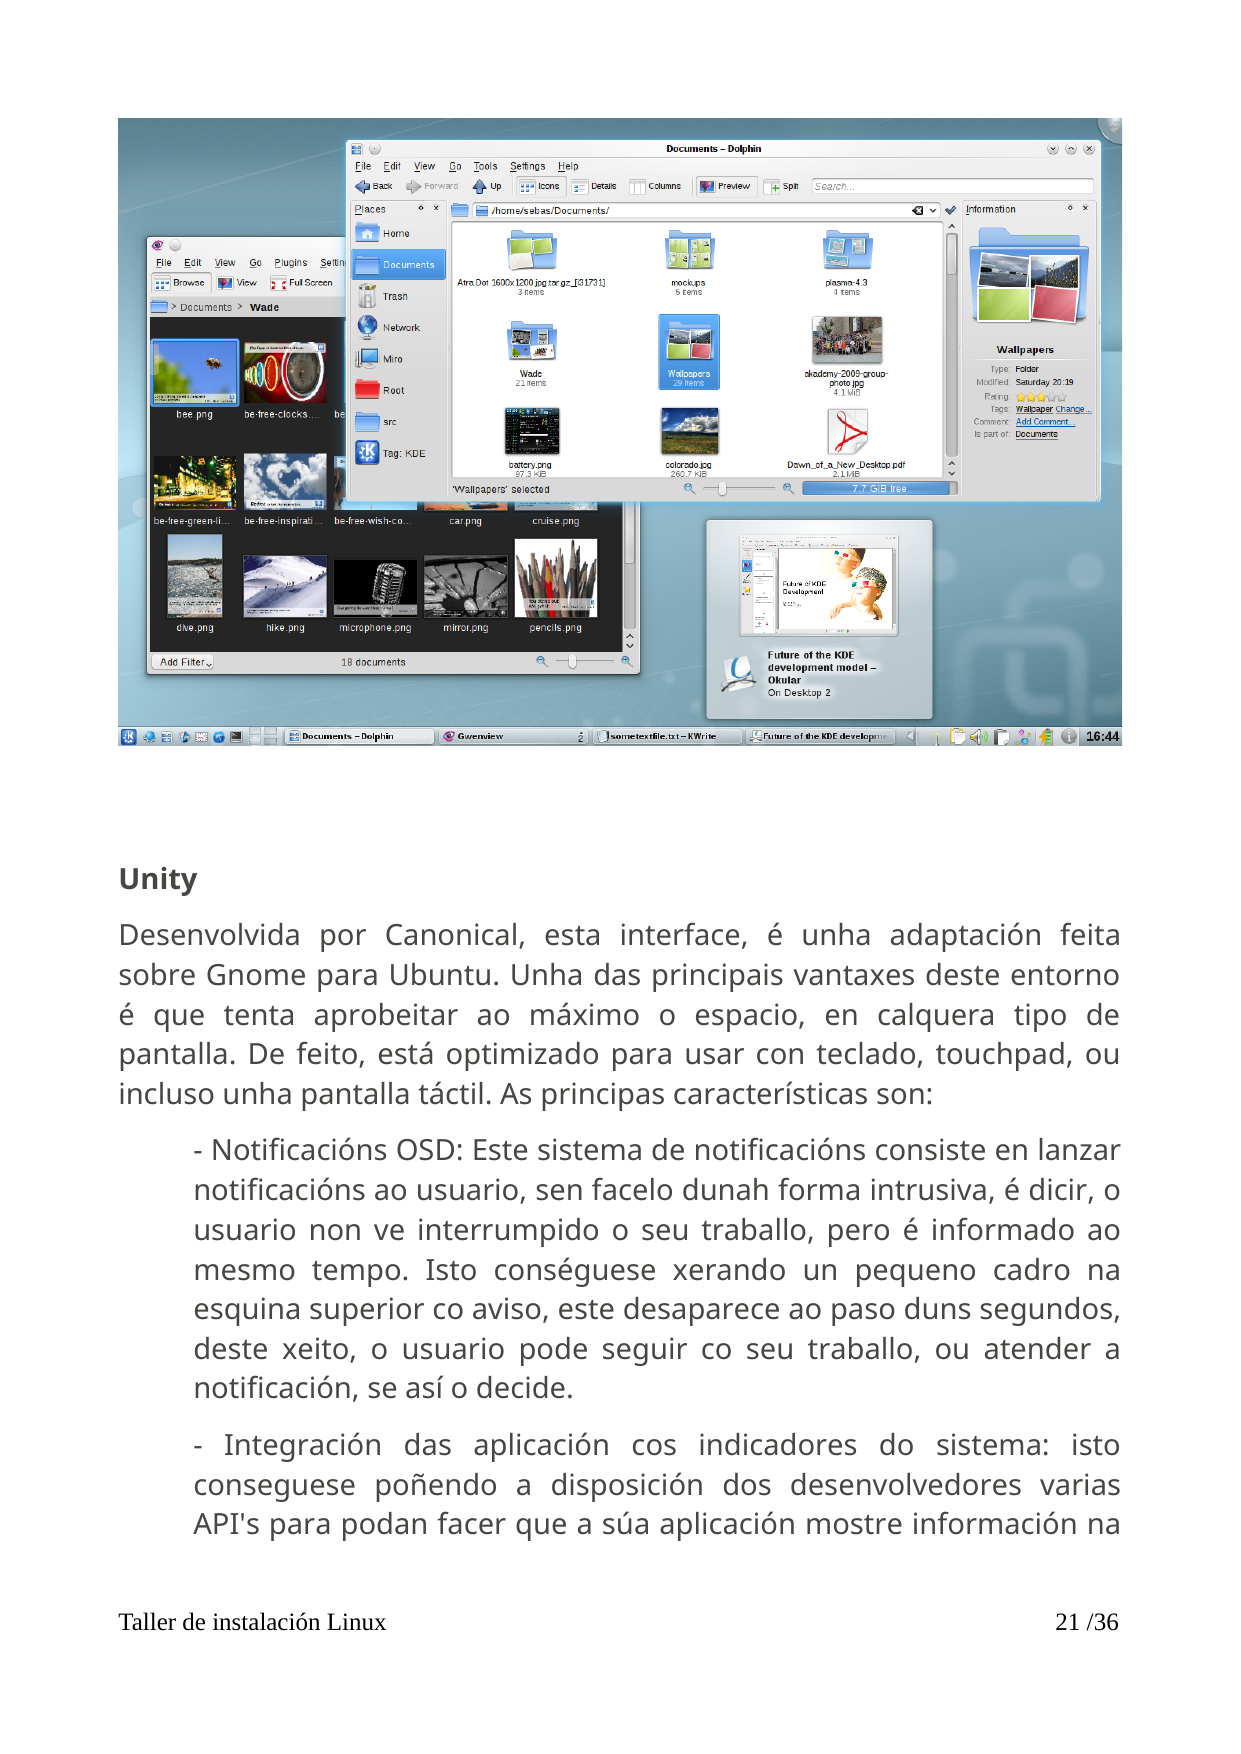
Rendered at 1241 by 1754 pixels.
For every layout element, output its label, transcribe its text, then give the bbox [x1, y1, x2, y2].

text - Notificacións OSD: Este sistema de notificacións consiste en lanzar notificacións ao usuario, sen facelo dunah forma intrusiva, é dicir, o usuario non ve interrumpido o seu traballo, pero é informado ao mesmo tempo. Isto conséguese xerando un pequeno cadro na esquina superior co aviso, este desaparece ao paso duns segundos, deste xeito, o usuario pode seguir co seu traballo, ou atender a notificación, se así o decide. [193, 1130, 1122, 1407]
picture [118, 118, 1123, 746]
text Desenvolvida por Canonical, esta interface, é unha adaptación feita sobre Gnome para Ubuntu. Unha das principais vantaxes deste entorno é que tenta aprobeitar ao máximo o espacio, en calquera tipo de pantalla. De feito, está optimizado para usar con teclado, touchpad, ou incluso unha pantalla táctil. As principas características son: [118, 914, 1122, 1113]
text - Integración das aplicación cos indicadores do sistema: isto conseguese poñendo a disposición dos desenvolvedores varias API's para podan facer que a súa aplicación mostre información na [193, 1424, 1122, 1543]
text Unity [118, 858, 1122, 898]
